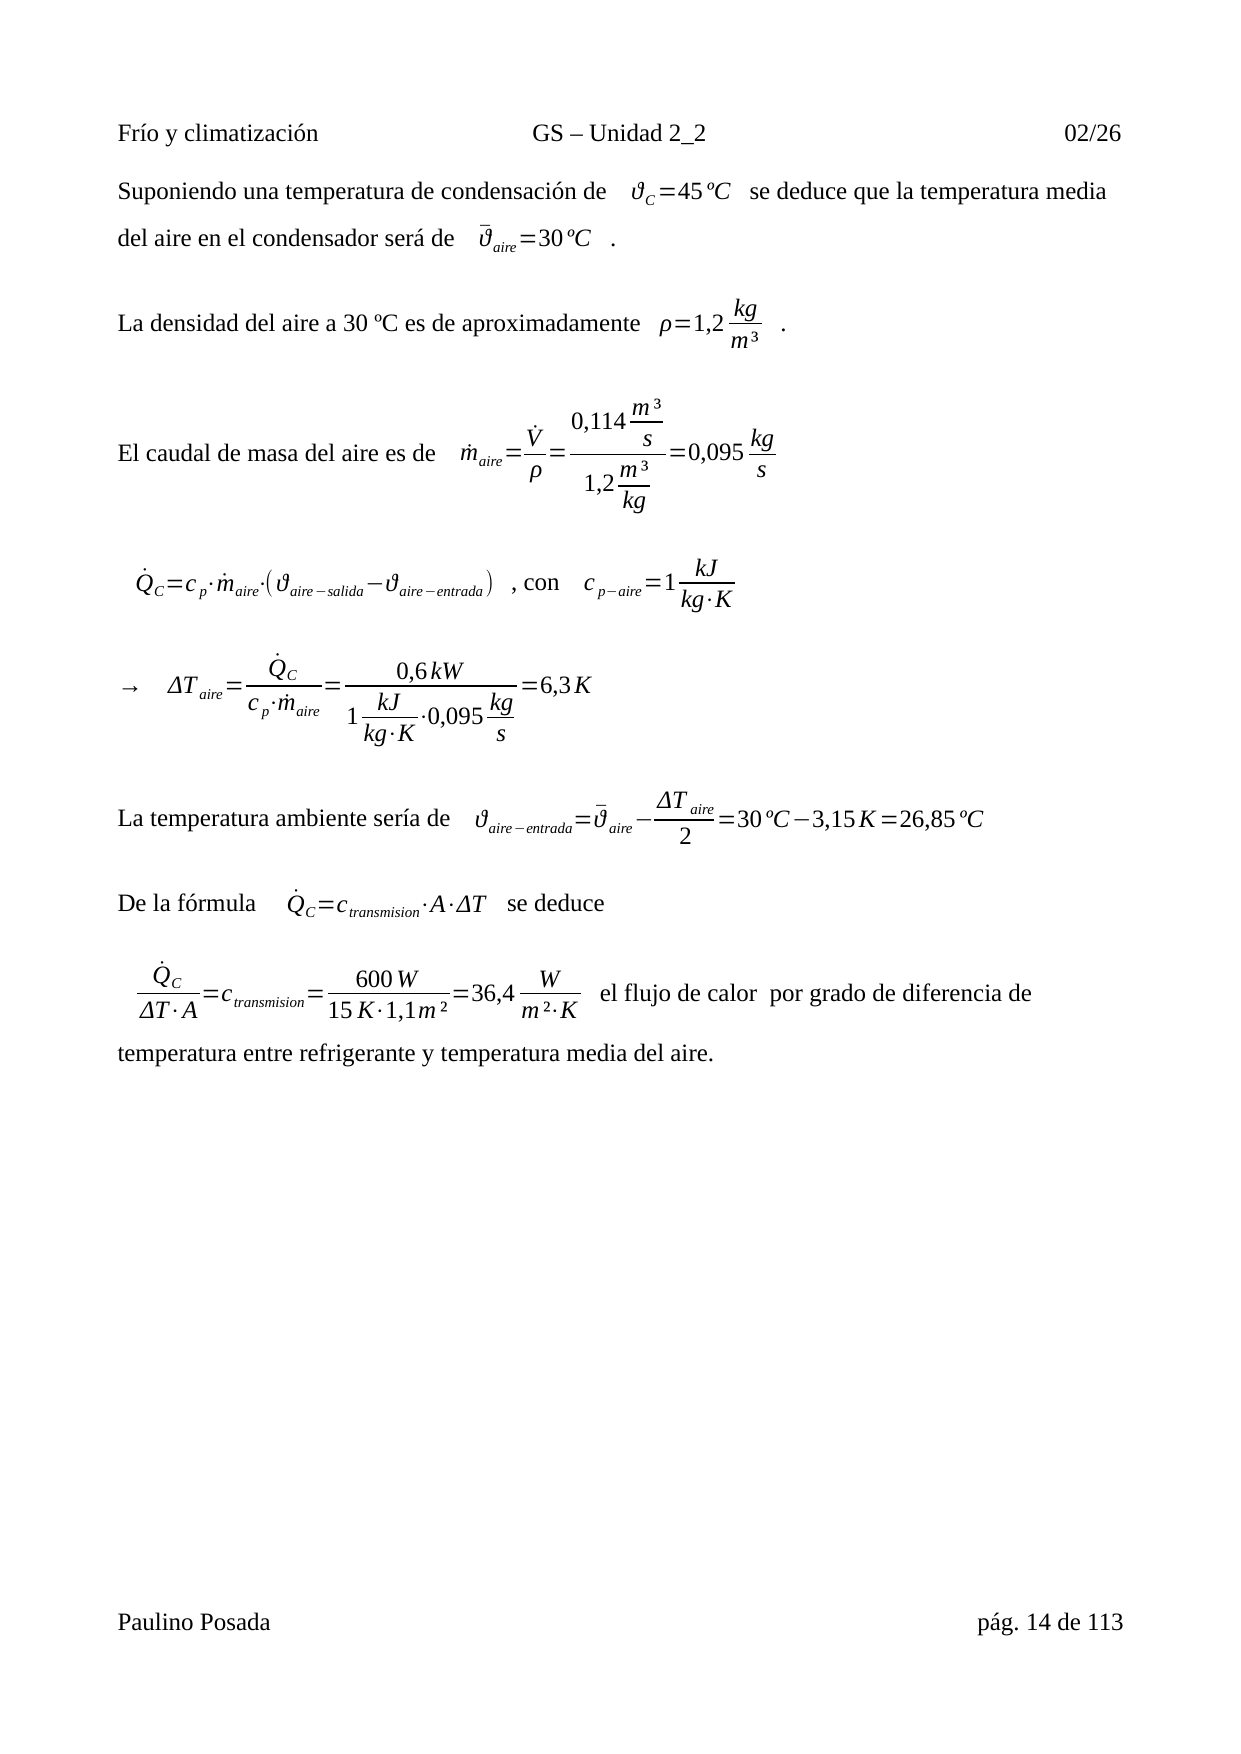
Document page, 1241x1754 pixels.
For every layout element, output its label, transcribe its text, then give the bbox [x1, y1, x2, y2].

text La densidad del aire a 30 ºC es de aproximadamente. [117, 295, 1123, 354]
text De la fórmula se deduce [117, 888, 1123, 921]
text , con [117, 554, 1123, 613]
text el flujo de calor por grado de diferencia de temperatura entre refrigerante y temperatura media del aire. [117, 960, 1123, 1067]
text El caudal de masa del aire es de [117, 393, 1123, 515]
text La temperatura ambiente sería de [117, 786, 1123, 849]
text Suponiendo una temperatura de condensación de se deduce que la temperatura media del aire en el condensador será de . [117, 176, 1123, 256]
text → [117, 652, 1123, 747]
